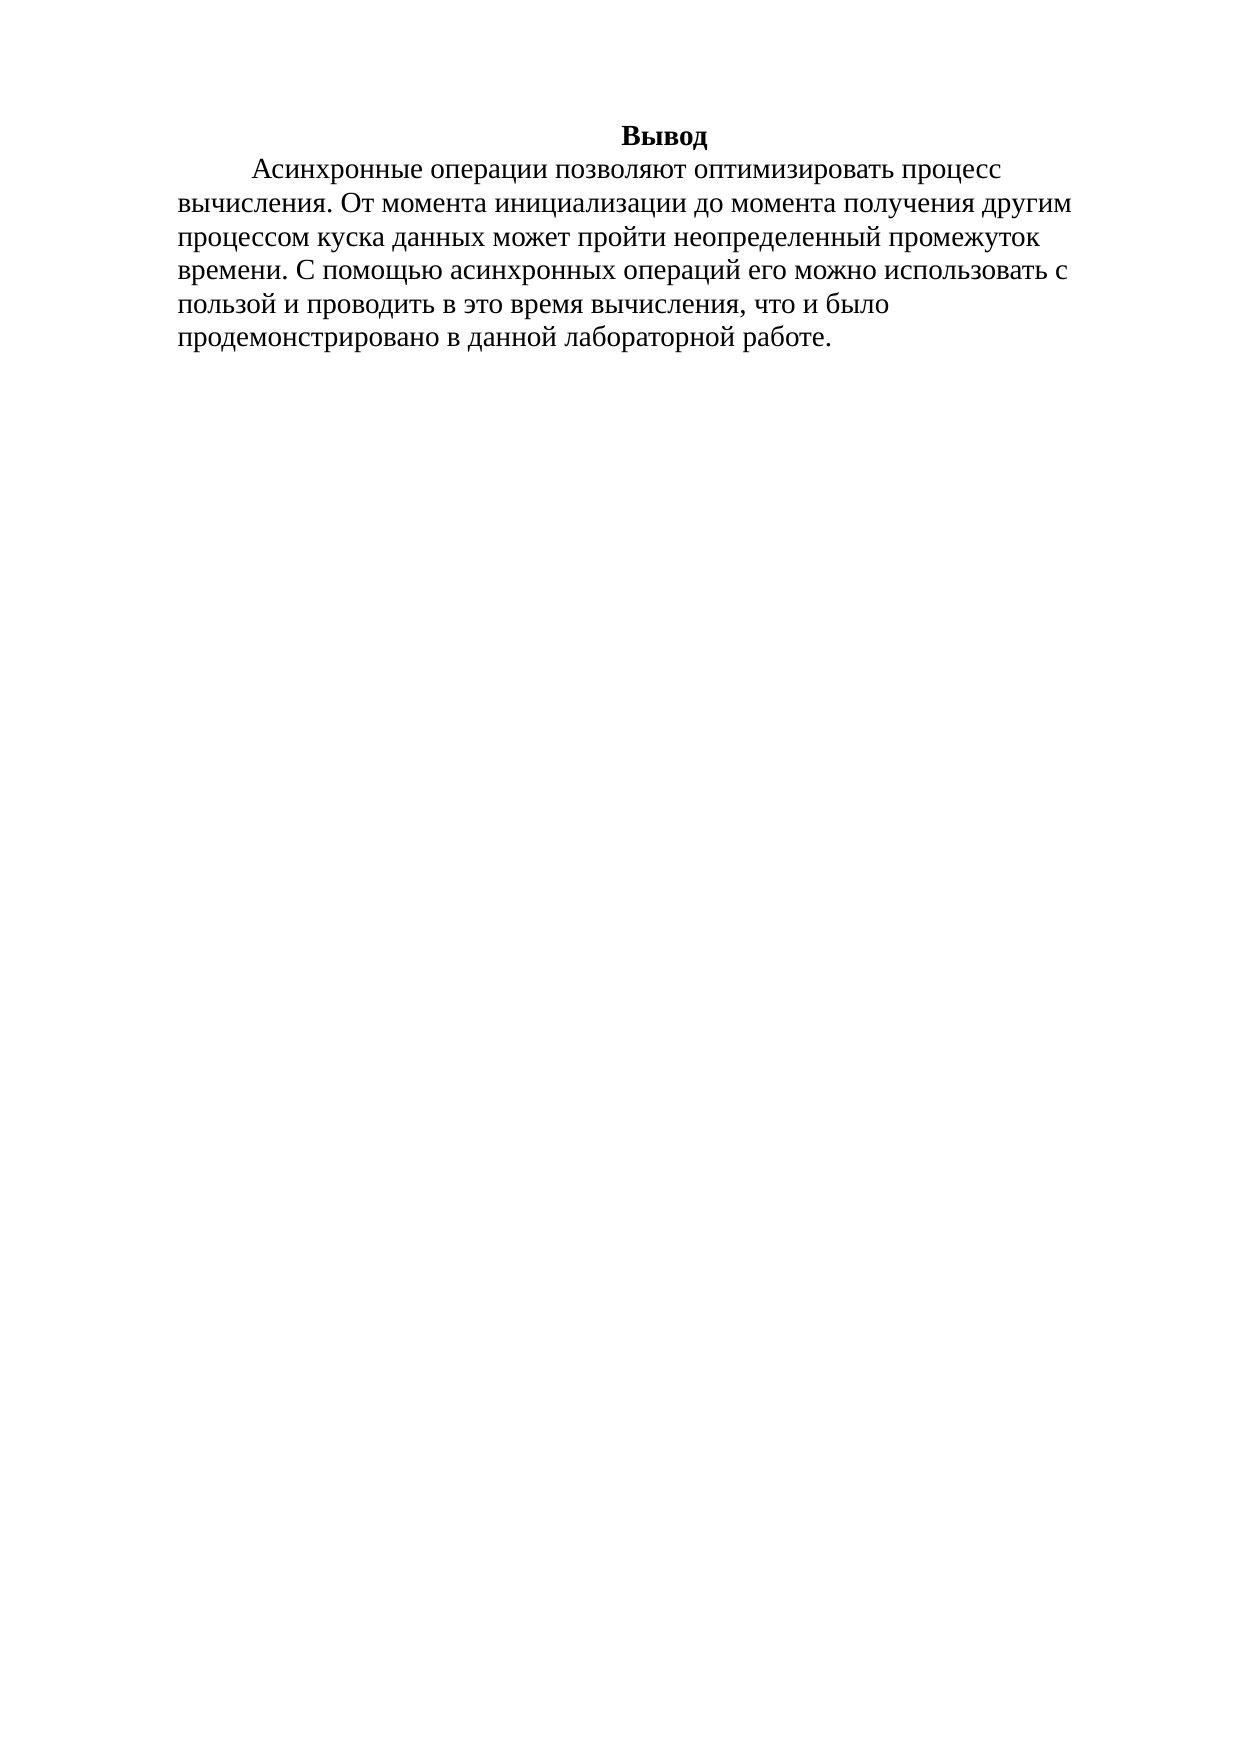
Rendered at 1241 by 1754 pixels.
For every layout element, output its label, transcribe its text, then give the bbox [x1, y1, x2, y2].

text Вывод [177, 118, 1152, 152]
text Асинхронные операции позволяют оптимизировать процесс вычисления. От момента инициализации до момента получения другим процессом куска данных может пройти неопределенный промежуток времени. С помощью асинхронных операций его можно использовать с пользой и проводить в это время вычисления, что и было продемонстрировано в данной лабораторной работе. [177, 152, 1152, 353]
